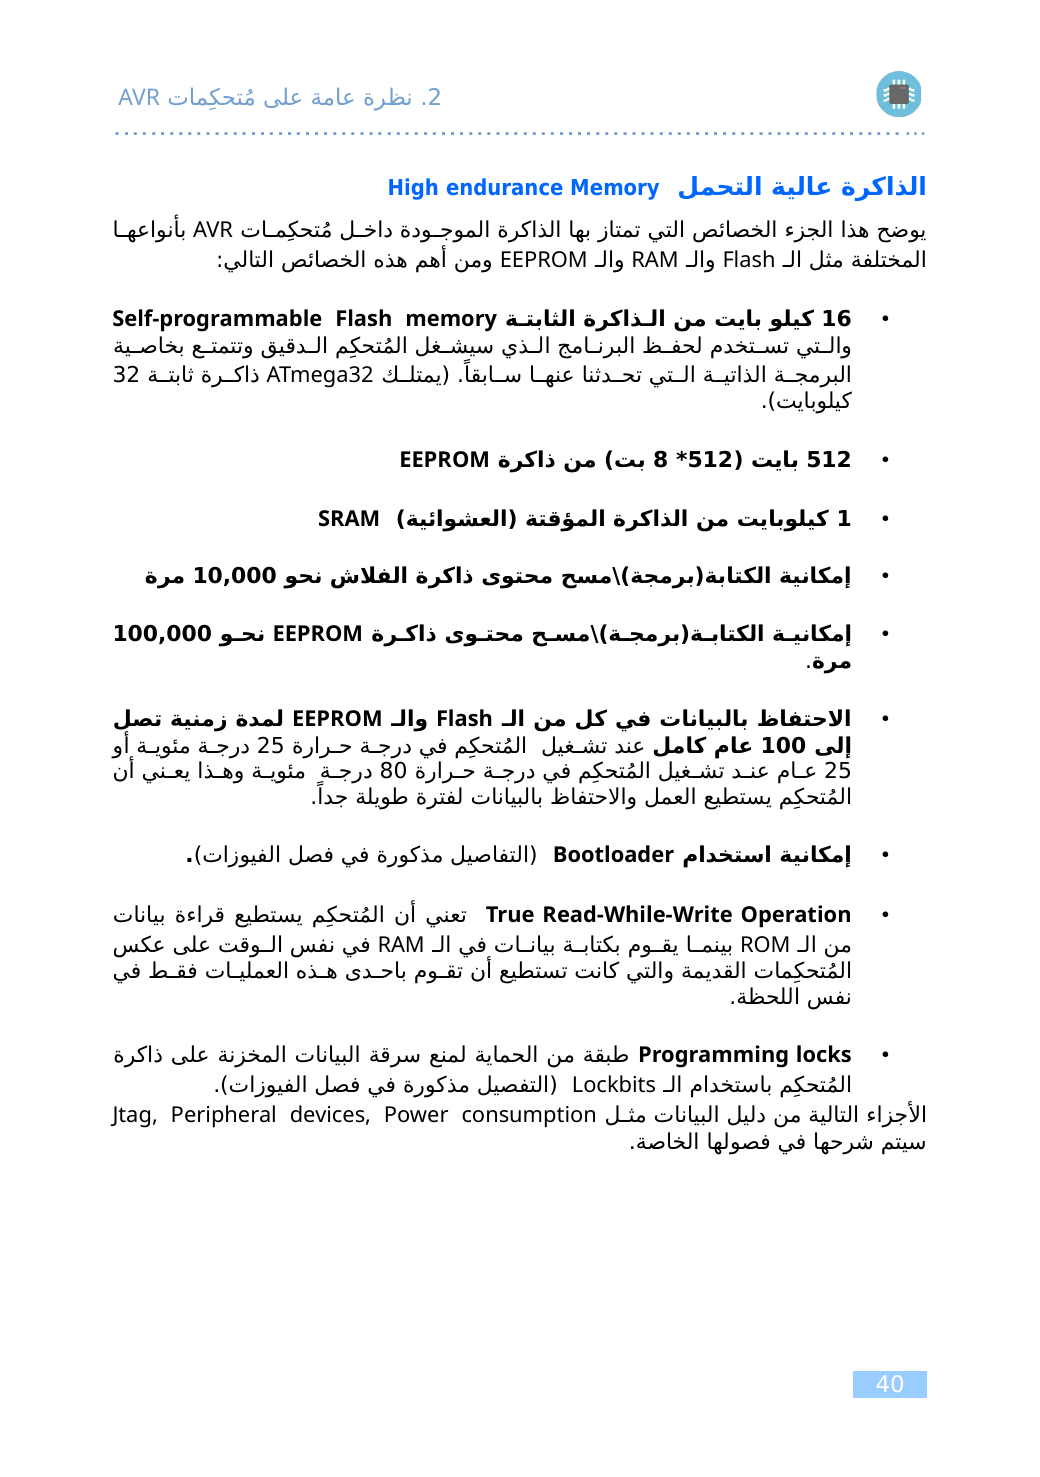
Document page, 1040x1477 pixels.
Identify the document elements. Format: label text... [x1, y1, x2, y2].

picture [876, 71, 922, 117]
list الاحتفاظ بالبيانات في كل من الـ Flash والـ EEPROM لمدة زمنية تصل إلى 100 عام كامل عند تشغيل المُتحكِم في درجة حرارة 25 درجة مئوية أو 25 عام عند تشغيل المُتحكِم في درجة حرارة 80 درجة مئوية وهذا يعني أن المُتحكِم يستطيع العمل والاحتفاظ بالبيانات لفترة طويلة جداً. [112, 703, 889, 809]
text يوضح هذا الجزء الخصائص التي تمتاز بها الذاكرة الموجودة داخل مُتحكِمات AVR بأنواعها المختلفة مثل الـ Flash والـ RAM والـ EEPROM ومن أهم هذه الخصائص التالي: [112, 214, 927, 273]
list 1 كيلوبايت من الذاكرة المؤقتة (العشوائية) SRAM [112, 503, 889, 533]
list إمكانية الكتابة(برمجة)\مسح محتوى ذاكرة EEPROM نحو 100,000 مرة. [112, 618, 889, 673]
list 512 بايت (512* 8 بت) من ذاكرة EEPROM [112, 444, 889, 473]
list Programming locks طبقة من الحماية لمنع سرقة البيانات المخزنة على ذاكرة المُتحكِم باستخدام الـ Lockbits (التفصيل مذكورة في فصل الفيوزات). [112, 1039, 889, 1099]
list True Read-While-Write Operation تعني أن المُتحكِم يستطيع قراءة بيانات من الـ ROM بينما يقوم بكتابة بيانات في الـ RAM في نفس الوقت على عكس المُتحكِمات القديمة والتي كانت تستطيع أن تقوم باحدى هذه العمليات فقط في نفس اللحظة. [112, 899, 889, 1009]
list 16 كيلو بايت من الذاكرة الثابتة Self-programmable Flash memory والتي تستخدم لحفظ البرنامج الذي سيشغل المُتحكِم الدقيق وتتمتع بخاصية البرمجة الذاتية التي تحدثنا عنها سابقاً. (يمتلك ATmega32 ذاكرة ثابتة 32 كيلوبايت). [112, 303, 889, 414]
text اﻷجزاء التالية من دليل البيانات مثل Jtag, Peripheral devices, Power consumption سيتم شرحها في فصولها الخاصة. [112, 1099, 927, 1154]
subtitle الذاكرة عالية التحمل High endurance Memory [112, 172, 927, 201]
list إمكانية الكتابة(برمجة)\مسح محتوى ذاكرة الفلاش نحو 10,000 مرة [112, 563, 889, 588]
list إمكانية استخدام Bootloader (التفاصيل مذكورة في فصل الفيوزات). [112, 839, 889, 869]
